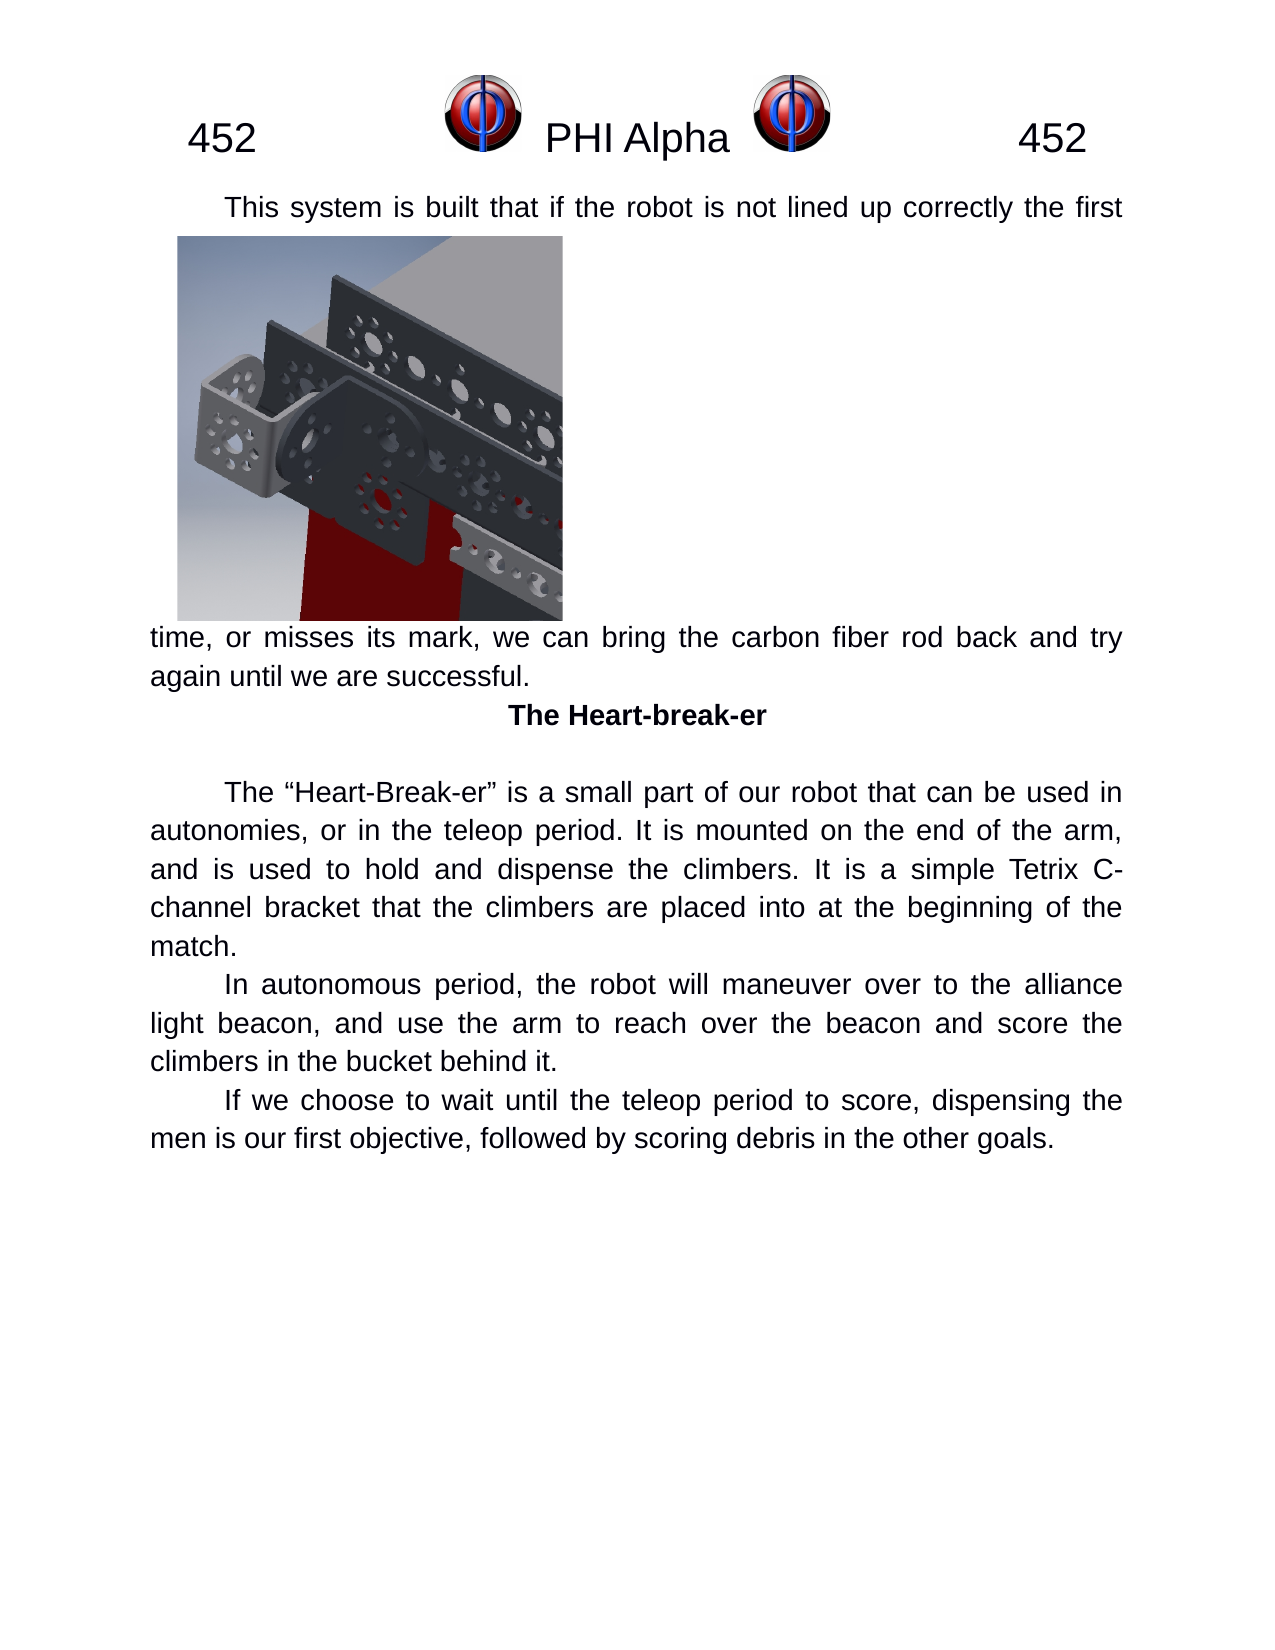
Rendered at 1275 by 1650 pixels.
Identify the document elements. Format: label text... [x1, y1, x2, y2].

picture [177, 236, 563, 621]
text If we choose to wait until the teleop period to score, dispensing the men is our first objective, followed by scoring debris in the other goals. [150, 1083, 1125, 1155]
text In autonomous period, the robot will maneuver over to the alliance light beacon, and use the arm to reach over the beacon and score the climbers in the bucket behind it. [150, 967, 1125, 1078]
text This system is built that if the robot is not lined up correctly the first time, or misses its mark, we can bring the carbon fiber rod back and try again until we are successful. [150, 190, 1125, 693]
text The “Heart-Break-er” is a small part of our robot that can be used in autonomies, or in the teleop period. It is mounted on the end of the arm, and is used to hold and dispense the climbers. It is a simple Tetrix C-channel bracket that the climbers are placed into at the beginning of the match. [150, 775, 1125, 962]
picture [753, 75, 831, 152]
picture [444, 75, 522, 152]
text The Heart-break-er [150, 698, 1125, 731]
